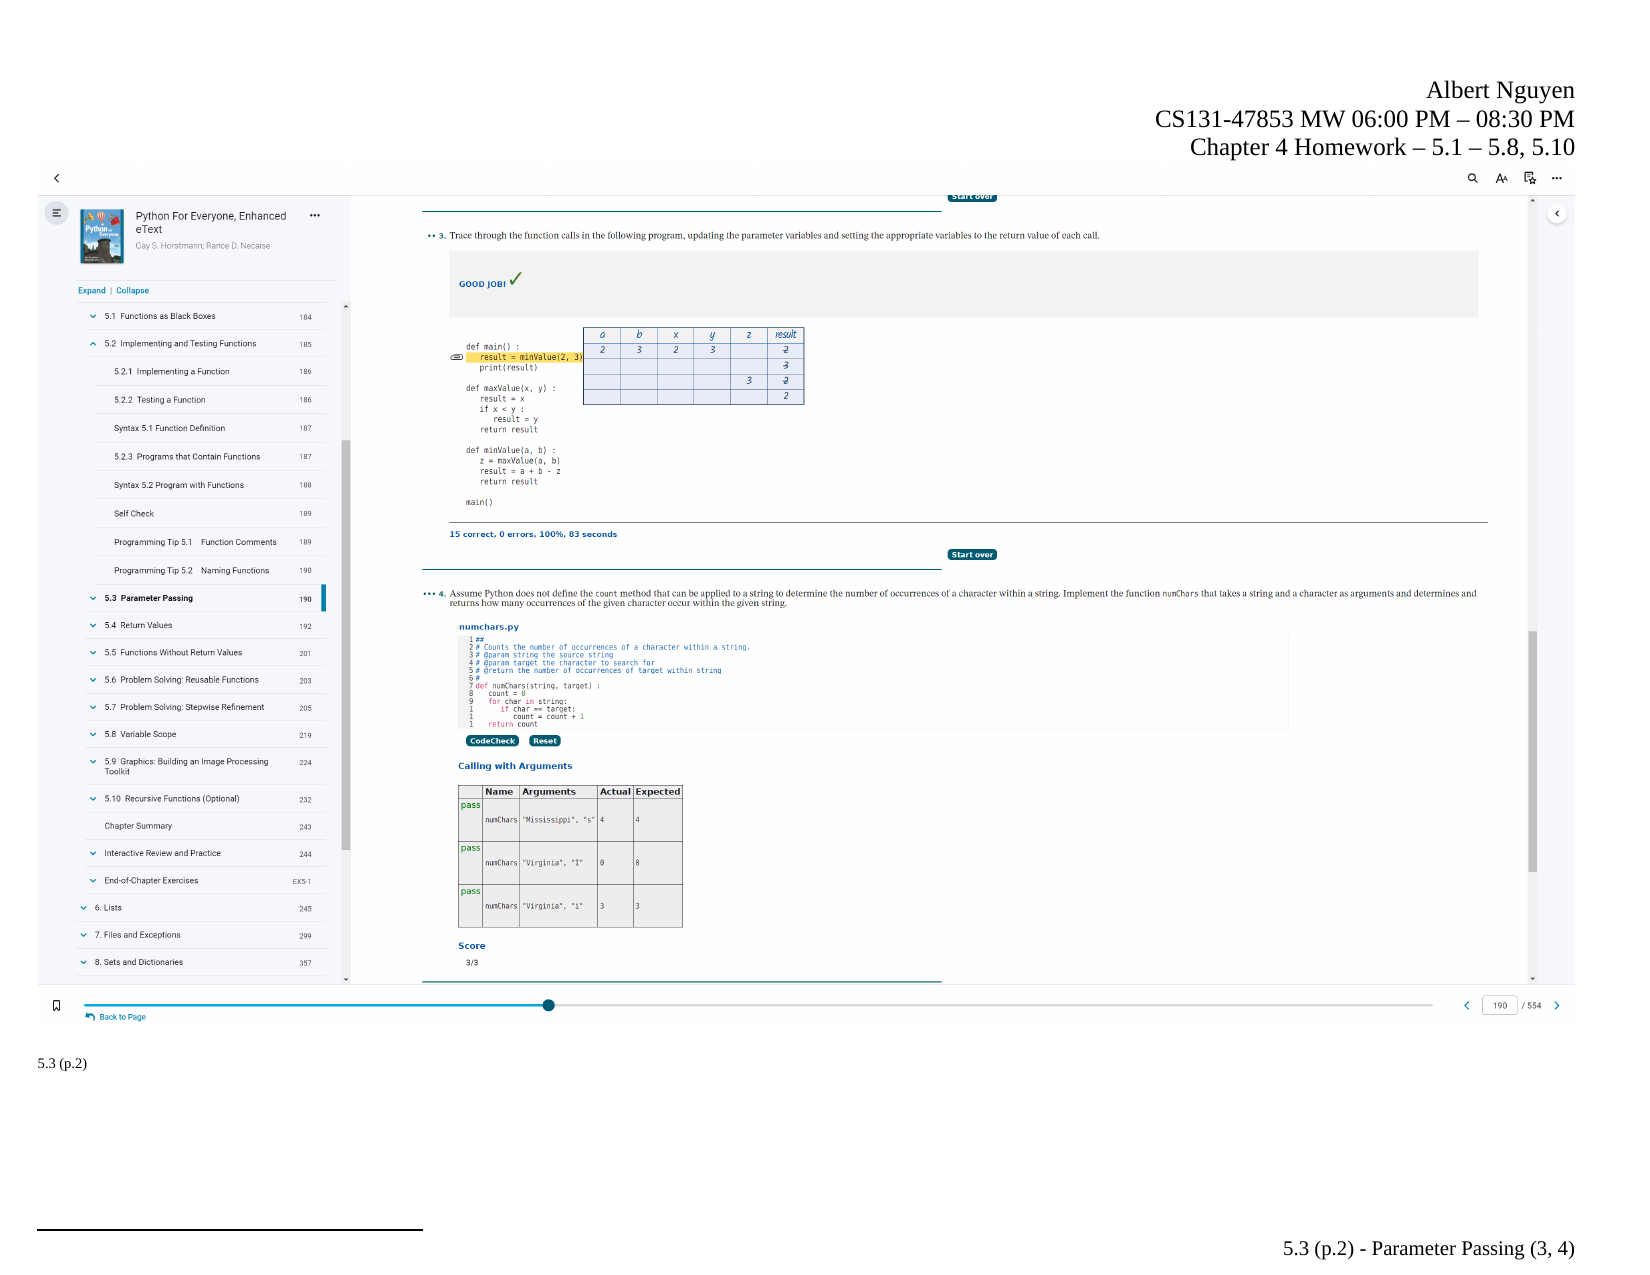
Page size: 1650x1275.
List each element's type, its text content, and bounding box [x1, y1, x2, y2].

text - Parameter Passing (3, 4) [37, 1236, 1575, 1260]
picture [37, 161, 1575, 1026]
